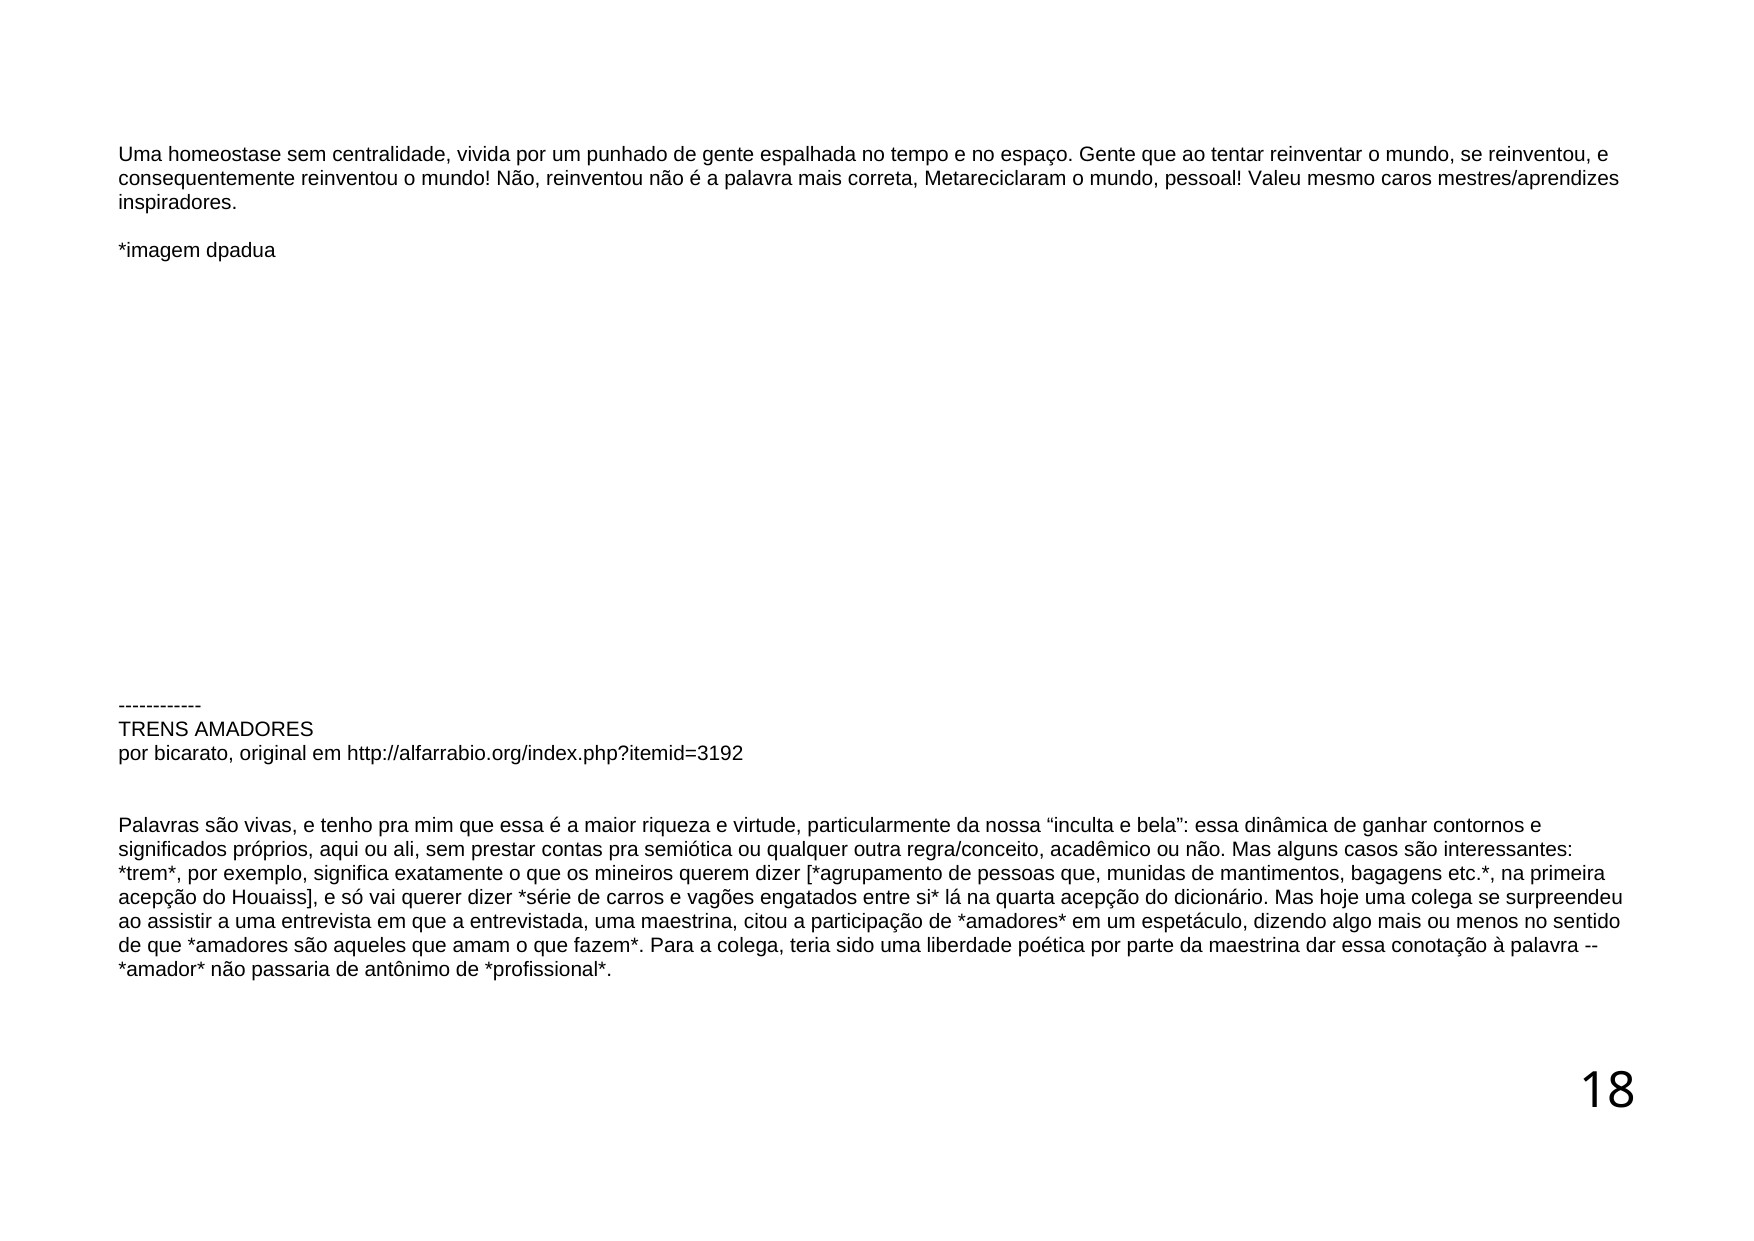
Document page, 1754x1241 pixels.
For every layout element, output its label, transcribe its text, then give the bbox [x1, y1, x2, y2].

text por bicarato, original em http://alfarrabio.org/index.php?itemid=3192 [118, 741, 1636, 765]
text ------------ [118, 693, 1636, 717]
text TRENS AMADORES [118, 717, 1636, 741]
text Palavras são vivas, e tenho pra mim que essa é a maior riqueza e virtude, particularmente da nossa “inculta e bela”: essa dinâmica de ganhar contornos e significados próprios, aqui ou ali, sem prestar contas pra semiótica ou qualquer outra regra/conceito, acadêmico ou não. Mas alguns casos são interessantes: *trem*, por exemplo, significa exatamente o que os mineiros querem dizer [*agrupamento de pessoas que, munidas de mantimentos, bagagens etc.*, na primeira acepção do Houaiss], e só vai querer dizer *série de carros e vagões engatados entre si* lá na quarta acepção do dicionário. Mas hoje uma colega se surpreendeu ao assistir a uma entrevista em que a entrevistada, uma maestrina, citou a participação de *amadores* em um espetáculo, dizendo algo mais ou menos no sentido de que *amadores são aqueles que amam o que fazem*. Para a colega, teria sido uma liberdade poética por parte da maestrina dar essa conotação à palavra -- *amador* não passaria de antônimo de *profissional*. [118, 813, 1636, 981]
text Uma homeostase sem centralidade, vivida por um punhado de gente espalhada no tempo e no espaço. Gente que ao tentar reinventar o mundo, se reinventou, e consequentemente reinventou o mundo! Não, reinventou não é a palavra mais correta, Metareciclaram o mundo, pessoal! Valeu mesmo caros mestres/aprendizes inspiradores. [118, 142, 1636, 214]
text *imagem dpadua [118, 238, 1636, 262]
